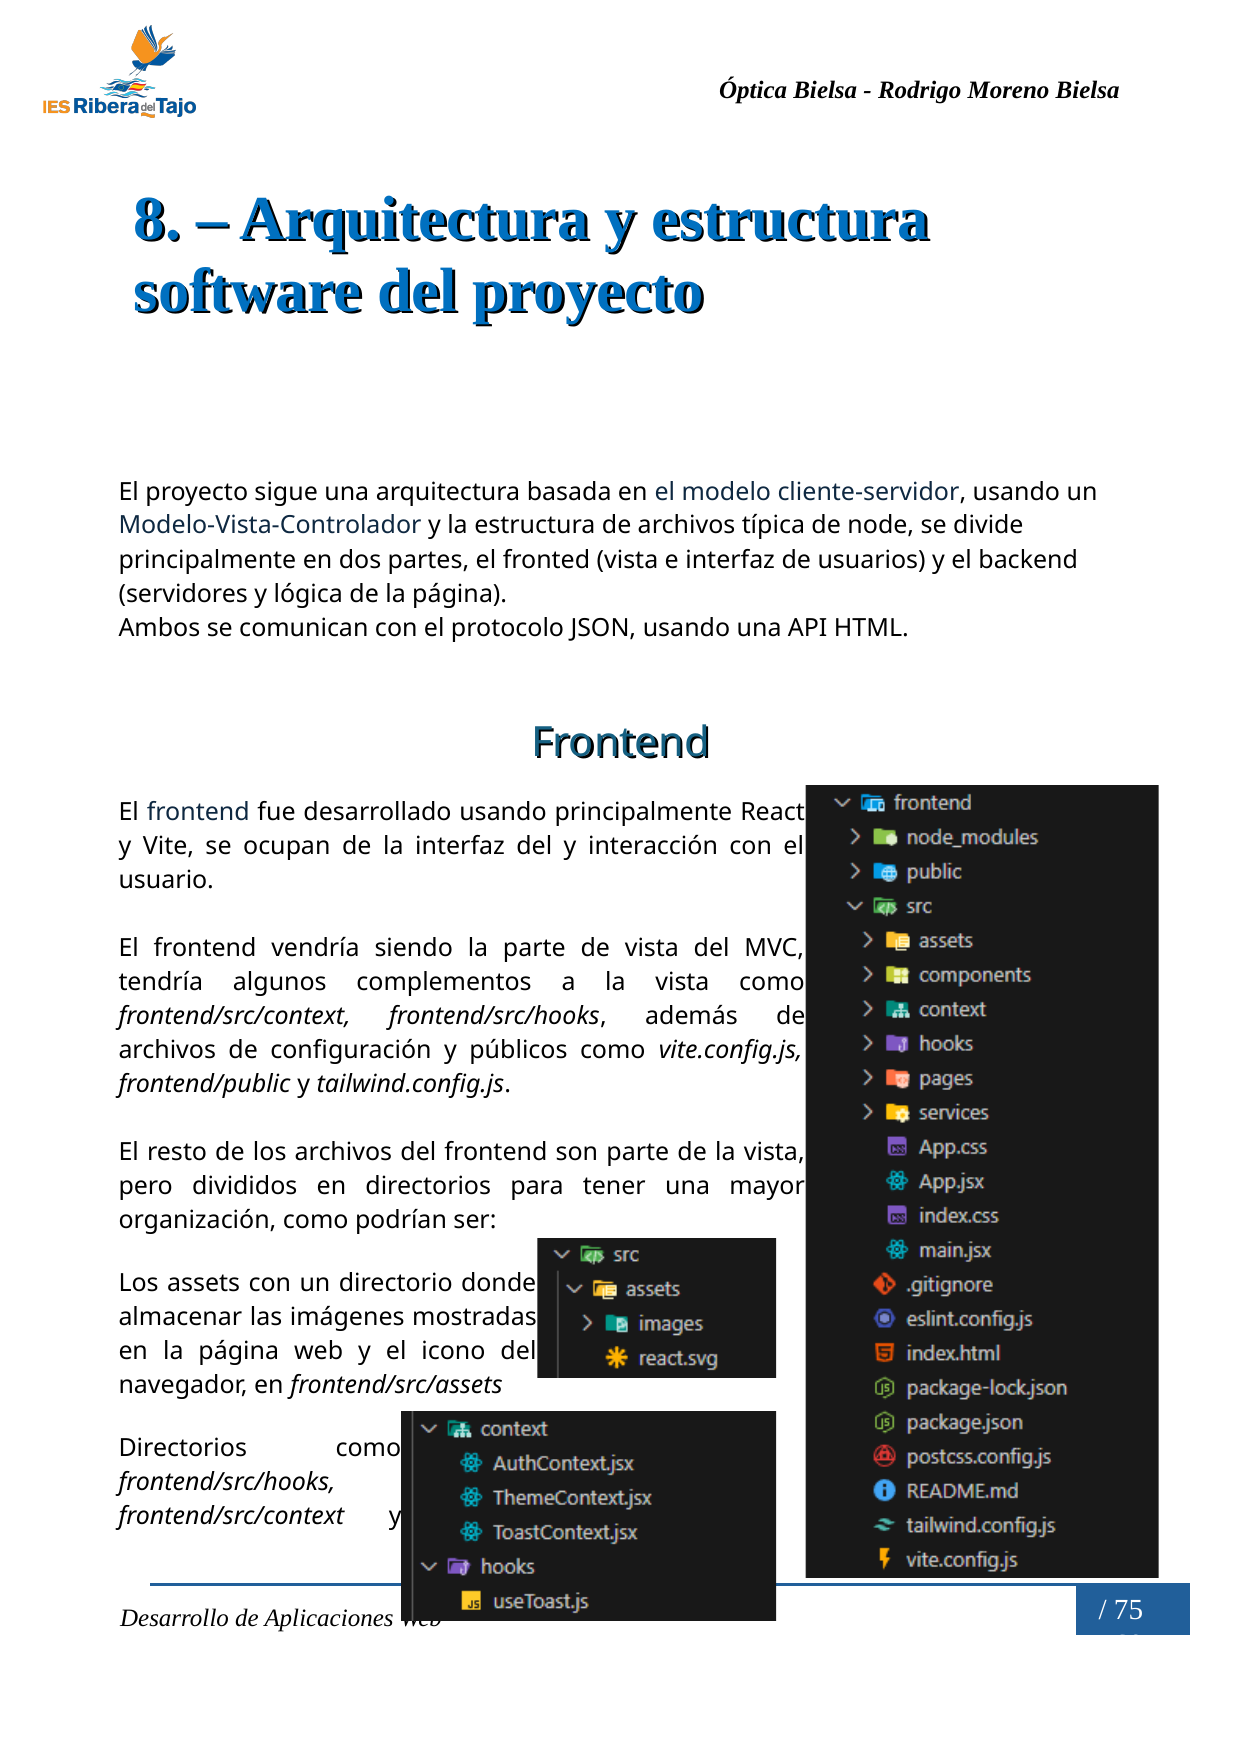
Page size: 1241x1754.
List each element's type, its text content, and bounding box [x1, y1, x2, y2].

text El proyecto sigue una arquitectura basada en el modelo cliente-servidor, usando un Modelo-Vista-Controlador y la estructura de archivos típica de node, se divide principalmente en dos partes, el fronted (vista e interfaz de usuarios) y el backend (servidores y lógica de la página). [118, 195, 1122, 609]
text Directorios como frontend/src/hooks, frontend/src/context y [118, 1430, 401, 1532]
text El frontend fue desarrollado usando principalmente React y Vite, se ocupan de la interfaz del y interacción con el usuario. [118, 793, 805, 896]
text El resto de los archivos del frontend son parte de la vista, pero divididos en directorios para tener una mayor organización, como podrían ser: [118, 1134, 805, 1236]
text El frontend vendría siendo la parte de vista del MVC, tendría algunos complementos a la vista como frontend/src/context, frontend/src/hooks, además de archivos de configuración y públicos como vite.config.js, frontend/public y tailwind.config.js. [118, 929, 805, 1100]
text Frontend [118, 712, 1122, 768]
text Ambos se comunican con el protocolo JSON, usando una API HTML. [118, 609, 1122, 643]
subtitle 8. – Arquitectura y estructura software del proyecto [133, 181, 1105, 324]
text Los assets con un directorio donde almacenar las imágenes mostradas en la página web y el icono del navegador, en frontend/src/assets [118, 1265, 805, 1401]
